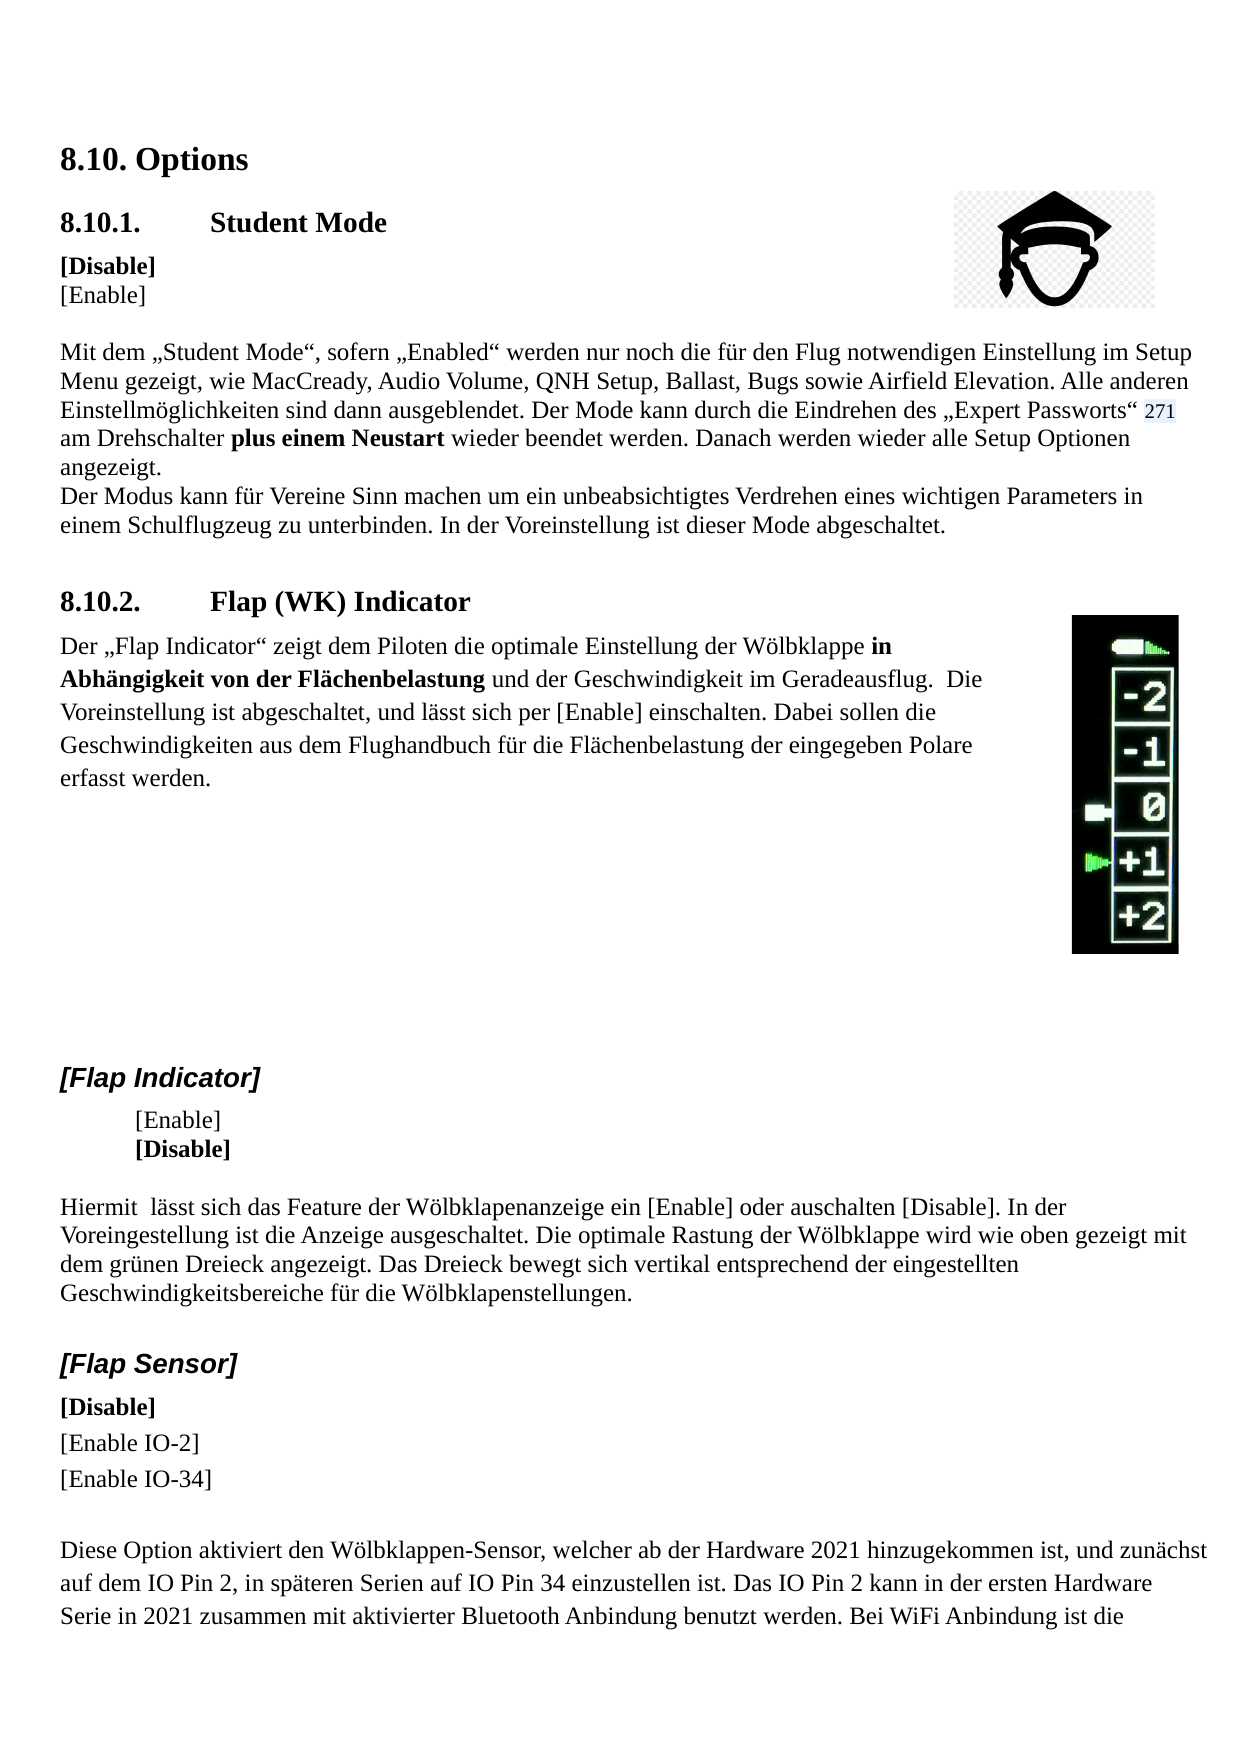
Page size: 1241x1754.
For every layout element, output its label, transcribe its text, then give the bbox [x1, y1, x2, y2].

text [Enable IO-34] [60, 1464, 1207, 1492]
picture [1071, 615, 1179, 954]
subtitle [Flap Indicator] [60, 1061, 1207, 1093]
text Der Modus kann für Vereine Sinn machen um ein unbeabsichtigtes Verdrehen eines wichtigen Parameters in einem Schulflugzeug zu unterbinden. In der Voreinstellung ist dieser Mode abgeschaltet. [60, 481, 1207, 538]
text Hiermit lässt sich das Feature der Wölbklapenanzeige ein [Enable] oder auschalten [Disable]. In der Voreingestellung ist die Anzeige ausgeschaltet. Die optimale Rastung der Wölbklappe wird wie oben gezeigt mit dem grünen Dreieck angezeigt. Das Dreieck bewegt sich vertikal entsprechend der eingestellten Geschwindigkeitsbereiche für die Wölbklapenstellungen. [60, 1192, 1207, 1307]
text Mit dem „Student Mode“, sofern „Enabled“ werden nur noch die für den Flug notwendigen Einstellung im Setup Menu gezeigt, wie MacCready, Audio Volume, QNH Setup, Ballast, Bugs sowie Airfield Elevation. Alle anderen Einstellmöglichkeiten sind dann ausgeblendet. Der Mode kann durch die Eindrehen des „Expert Passworts“ 271 am Drehschalter plus einem Neustart wieder beendet werden. Danach werden wieder alle Setup Optionen angezeigt. [60, 337, 1207, 481]
subtitle Options [60, 139, 1207, 178]
subtitle [1155, 205, 1207, 238]
subtitle Flap (WK) Indicator [60, 584, 1207, 618]
text [1155, 251, 1207, 280]
text [1155, 280, 1207, 308]
text [Disable] [60, 1134, 1207, 1163]
text [Disable] [60, 1392, 1207, 1421]
text Der „Flap Indicator“ zeigt dem Piloten die optimale Einstellung der Wölbklappe in Abhängigkeit von der Flächenbelastung und der Geschwindigkeit im Geradeausflug. Die Voreinstellung ist abgeschaltet, und lässt sich per [Enable] einschalten. Dabei sollen die Geschwindigkeiten aus dem Flughandbuch für die Flächenbelastung der eingegeben Polare erfasst werden. [60, 631, 1071, 792]
picture [954, 191, 1155, 308]
text [Enable] [60, 1105, 1207, 1134]
subtitle Student Mode [60, 205, 954, 238]
subtitle [Flap Sensor] [60, 1348, 1207, 1380]
text [Enable] [60, 280, 954, 308]
text [Enable IO-2] [60, 1428, 1207, 1457]
text [Disable] [60, 251, 954, 280]
text Diese Option aktiviert den Wölbklappen-Sensor, welcher ab der Hardware 2021 hinzugekommen ist, und zunächst auf dem IO Pin 2, in späteren Serien auf IO Pin 34 einzustellen ist. Das IO Pin 2 kann in der ersten Hardware Serie in 2021 zusammen mit aktivierter Bluetooth Anbindung benutzt werden. Bei WiFi Anbindung ist die [60, 1535, 1207, 1630]
